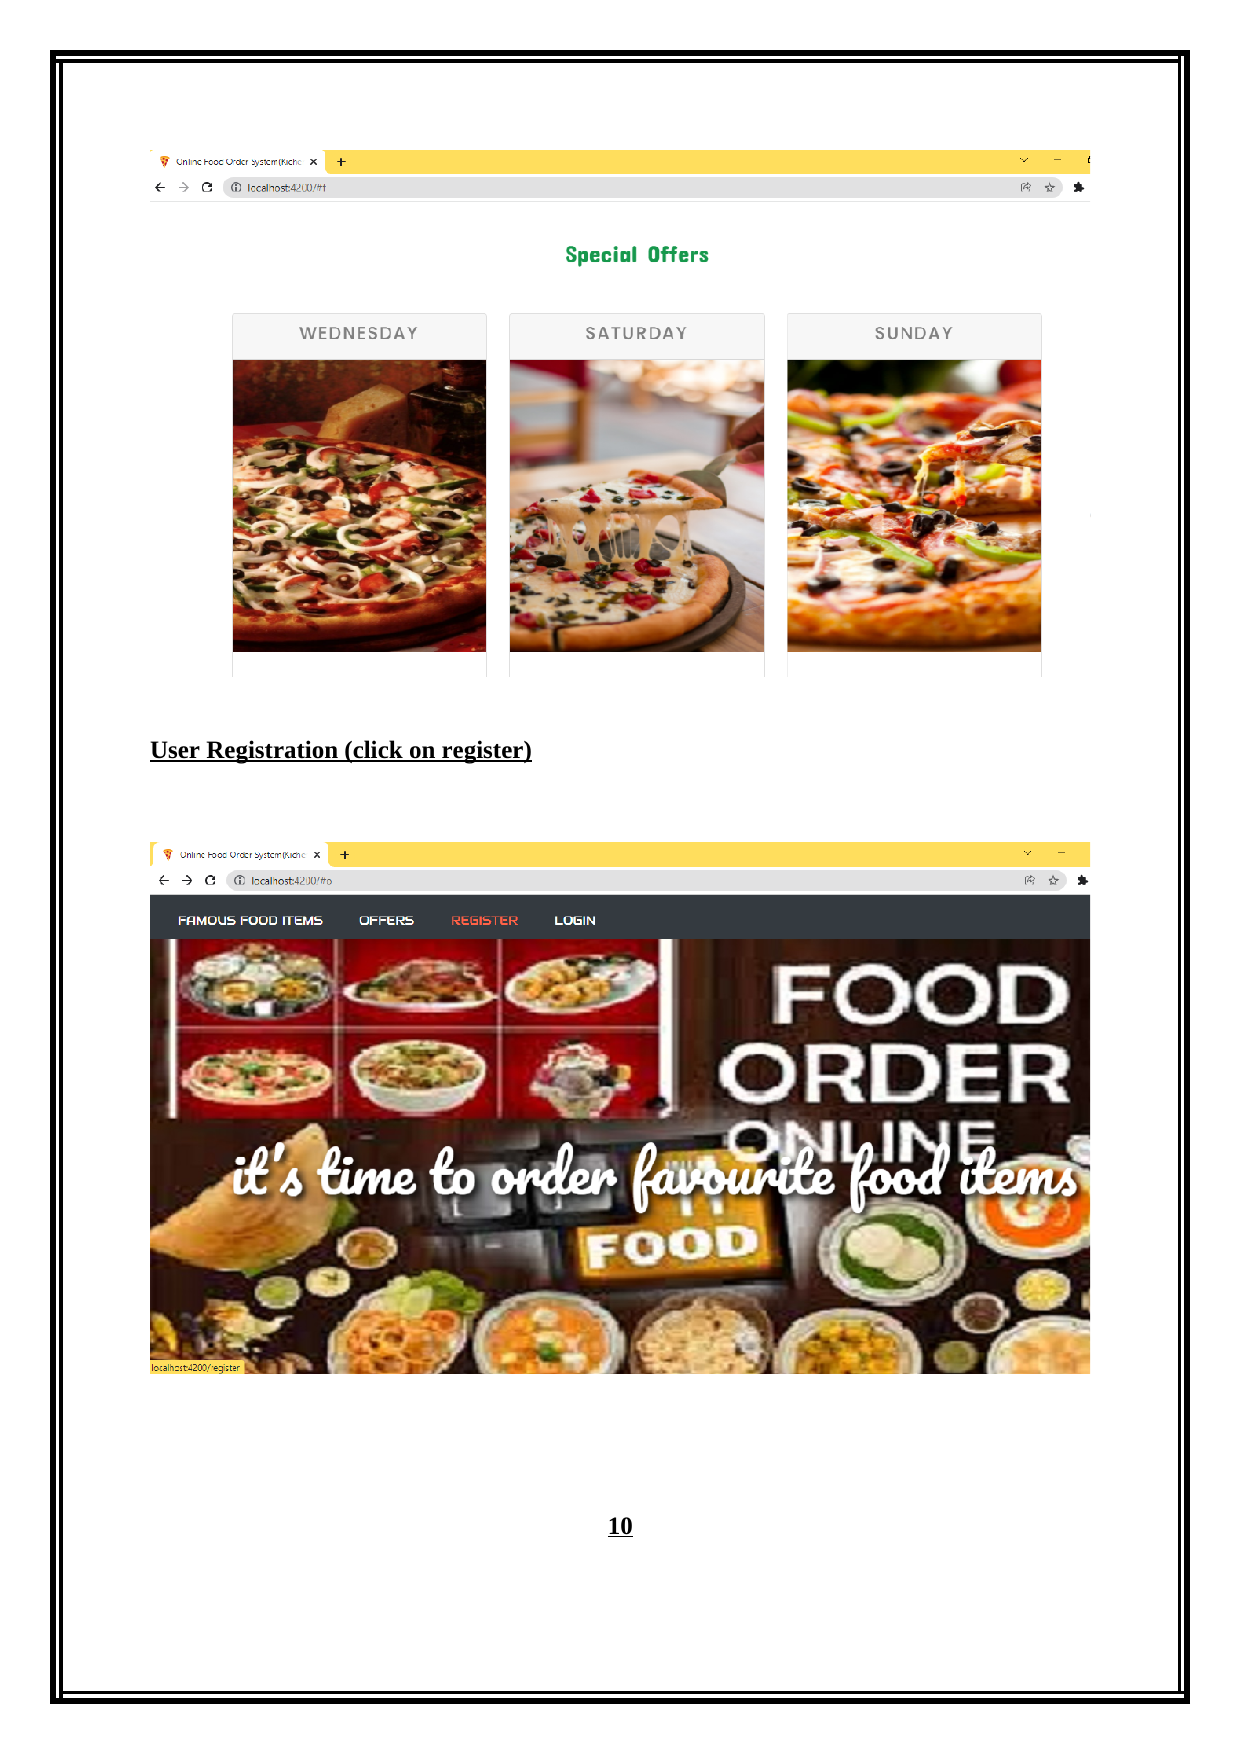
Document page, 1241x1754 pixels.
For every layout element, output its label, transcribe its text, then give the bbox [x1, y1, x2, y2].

text 10 [150, 1511, 1090, 1539]
picture [150, 842, 1091, 1374]
picture [150, 150, 1091, 677]
text User Registration (click on register) [150, 735, 1090, 764]
